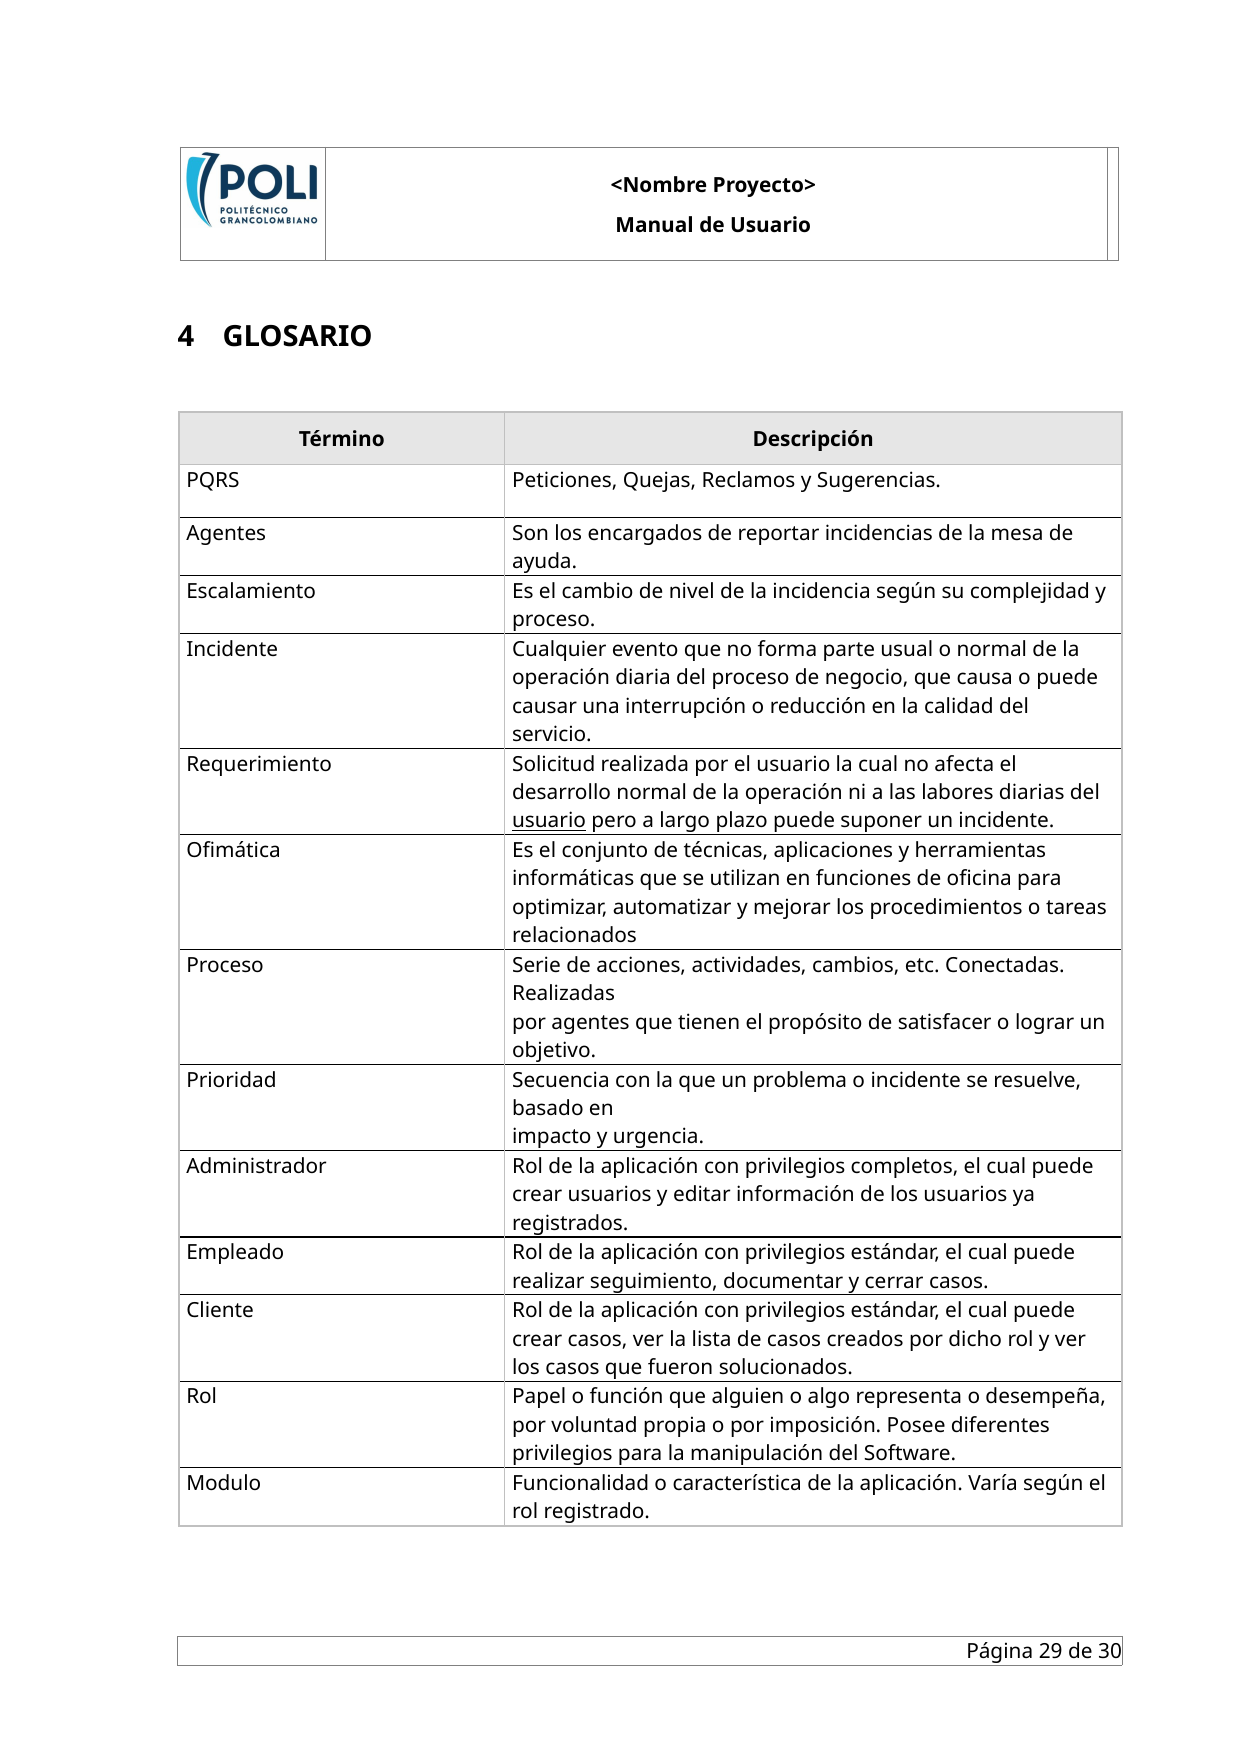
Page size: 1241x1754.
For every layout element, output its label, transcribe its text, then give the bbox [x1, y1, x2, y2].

table_cell Requerimiento [180, 749, 504, 834]
table_cell Rol de la aplicación con privilegios completos, el cual puede crear usuarios y editar información de los usuarios ya registrados. [505, 1151, 1121, 1236]
table_cell Peticiones, Quejas, Reclamos y Sugerencias. [505, 465, 1121, 517]
table_cell Proceso [180, 950, 504, 1064]
table_cell Ofimática [180, 835, 504, 949]
table_cell Rol de la aplicación con privilegios estándar, el cual puede crear casos, ver la lista de casos creados por dicho rol y ver los casos que fueron solucionados. [505, 1295, 1121, 1381]
table_cell Escalamiento [180, 576, 504, 633]
table_cell Agentes [180, 518, 504, 575]
subtitle GLOSARIO [177, 315, 1122, 354]
table_header Descripción [505, 413, 1121, 464]
table_cell Rol [180, 1382, 504, 1467]
table_cell Papel o función que alguien o algo representa o desempeña, por voluntad propia o por imposición. Posee diferentes privilegios para la manipulación del Software. [505, 1382, 1121, 1467]
table_cell Cualquier evento que no forma parte usual o normal de la operación diaria del proceso de negocio, que causa o puede causar una interrupción o reducción en la calidad del servicio. [505, 634, 1121, 748]
table_cell Cliente [180, 1295, 504, 1381]
table_cell Funcionalidad o característica de la aplicación. Varía según el rol registrado. [505, 1468, 1121, 1525]
table_cell Solicitud realizada por el usuario la cual no afecta el desarrollo normal de la operación ni a las labores diarias del usuario pero a largo plazo puede suponer un incidente. [505, 749, 1121, 834]
table_cell Es el conjunto de técnicas, aplicaciones y herramientas informáticas que se utilizan en funciones de oficina para optimizar, automatizar y mejorar los procedimientos o tareas relacionados [505, 835, 1121, 949]
table_cell PQRS [180, 465, 504, 517]
table_cell Rol de la aplicación con privilegios estándar, el cual puede realizar seguimiento, documentar y cerrar casos. [505, 1238, 1121, 1294]
table_cell Modulo [180, 1468, 504, 1525]
table_cell Es el cambio de nivel de la incidencia según su complejidad y proceso. [505, 576, 1121, 633]
table_cell Empleado [180, 1238, 504, 1294]
table_cell Incidente [180, 634, 504, 748]
table_cell Secuencia con la que un problema o incidente se resuelve, basado en impacto y urgencia. [505, 1065, 1121, 1150]
table_cell Prioridad [180, 1065, 504, 1150]
table_header Término [180, 413, 504, 464]
table_cell Administrador [180, 1151, 504, 1236]
table_cell Son los encargados de reportar incidencias de la mesa de ayuda. [505, 518, 1121, 575]
table_cell Serie de acciones, actividades, cambios, etc. Conectadas. Realizadas por agentes que tienen el propósito de satisfacer o lograr un objetivo. [505, 950, 1121, 1064]
